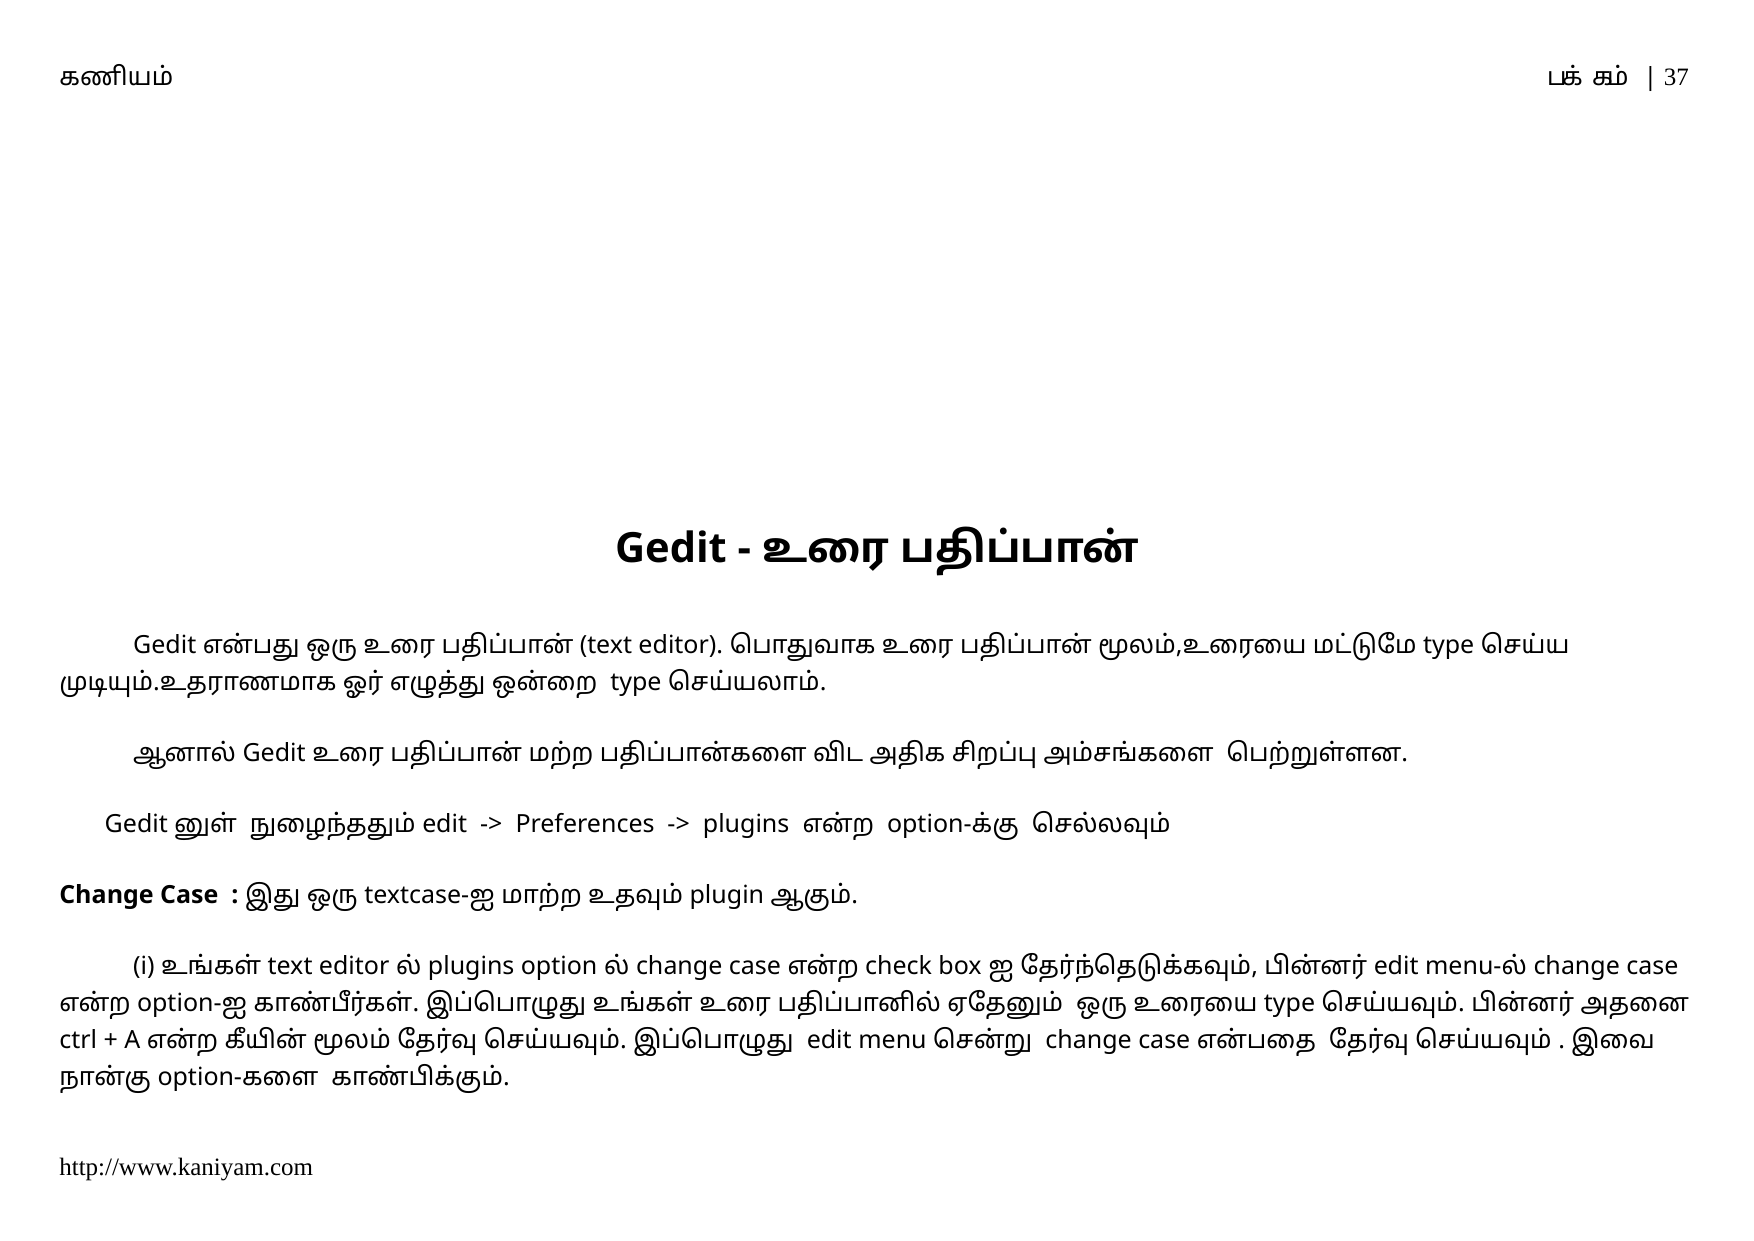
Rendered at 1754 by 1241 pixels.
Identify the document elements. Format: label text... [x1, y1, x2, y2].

subtitle Gedit - உரை பதிப்பான் [59, 518, 1695, 580]
text ஆனால் Gedit உரை பதிப்பான் மற்ற பதிப்பான்களை விட அதிக சிறப்பு அம்சங்களை பெற்றுள்ளன. [59, 734, 1695, 771]
text Gedit என்பது ஒரு உரை பதிப்பான் (text editor). பொதுவாக உரை பதிப்பான் மூலம்,உரையை மட்டுமே type செய்ய முடியும்.உதராணமாக ஓர் எழுத்து ஒன்றை type செய்யலாம். [59, 626, 1695, 700]
text Gedit னுள் நுழைந்ததும் edit -> Preferences -> plugins என்ற option-க்கு செல்லவும் [59, 806, 1695, 842]
text Change Case : இது ஒரு textcase-ஐ மாற்ற உதவும் plugin ஆகும். [59, 877, 1695, 913]
text (i) உங்கள் text editor ல் plugins option ல் change case என்ற check box ஐ தேர்ந்தெடுக்கவும், பின்னர் edit menu-ல் change case என்ற option-ஐ காண்பீர்கள். இப்பொழுது உங்கள் உரை பதிப்பானில் ஏதேனும் ஒரு உரையை type செய்யவும். பின்னர் அதனை ctrl + A என்ற கீயின் மூலம் தேர்வு செய்யவும். இப்பொழுது edit menu சென்று change case என்பதை தேர்வு செய்யவும் . இவை நான்கு option-களை காண்பிக்கும். [59, 948, 1695, 1096]
